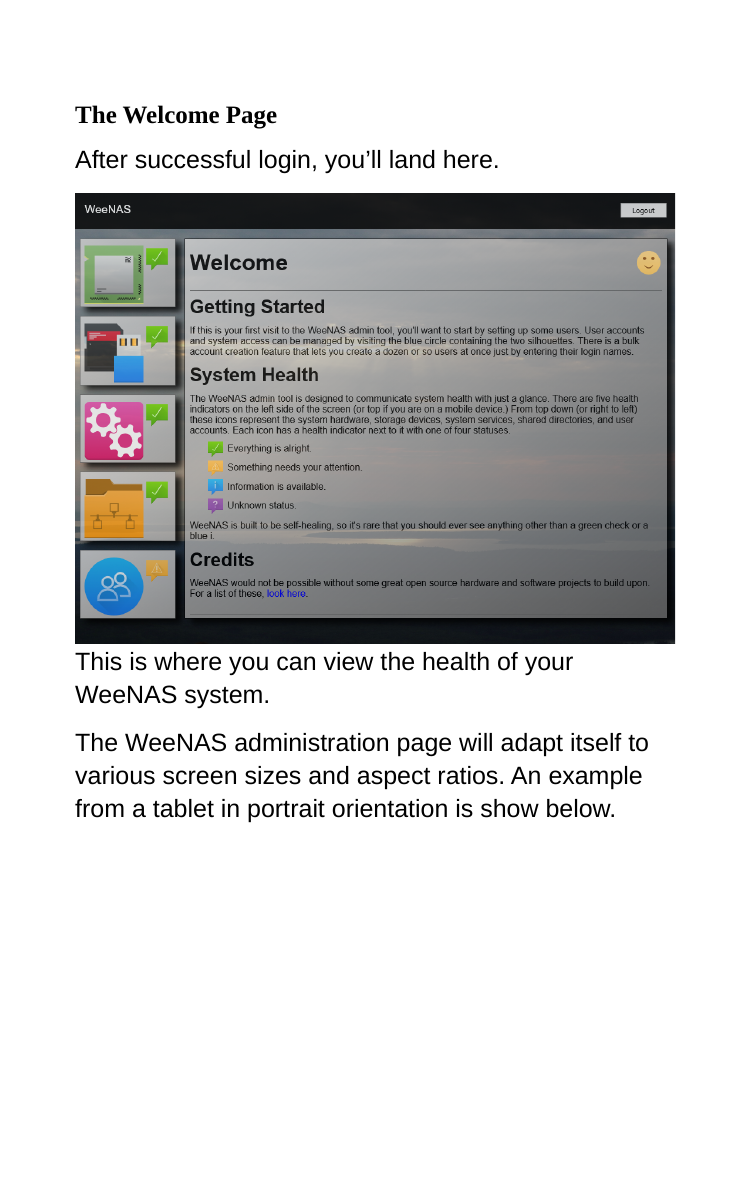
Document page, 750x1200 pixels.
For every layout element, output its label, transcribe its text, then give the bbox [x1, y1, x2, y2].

subtitle The Welcome Page [75, 100, 675, 129]
text After successful login, you’ll land here. [75, 146, 675, 174]
picture [75, 193, 675, 644]
text The WeeNAS administration page will adapt itself to various screen sizes and aspect ratios. An example from a tablet in portrait orientation is show below. [75, 728, 675, 823]
text This is where you can view the health of your WeeNAS system. [75, 644, 675, 709]
